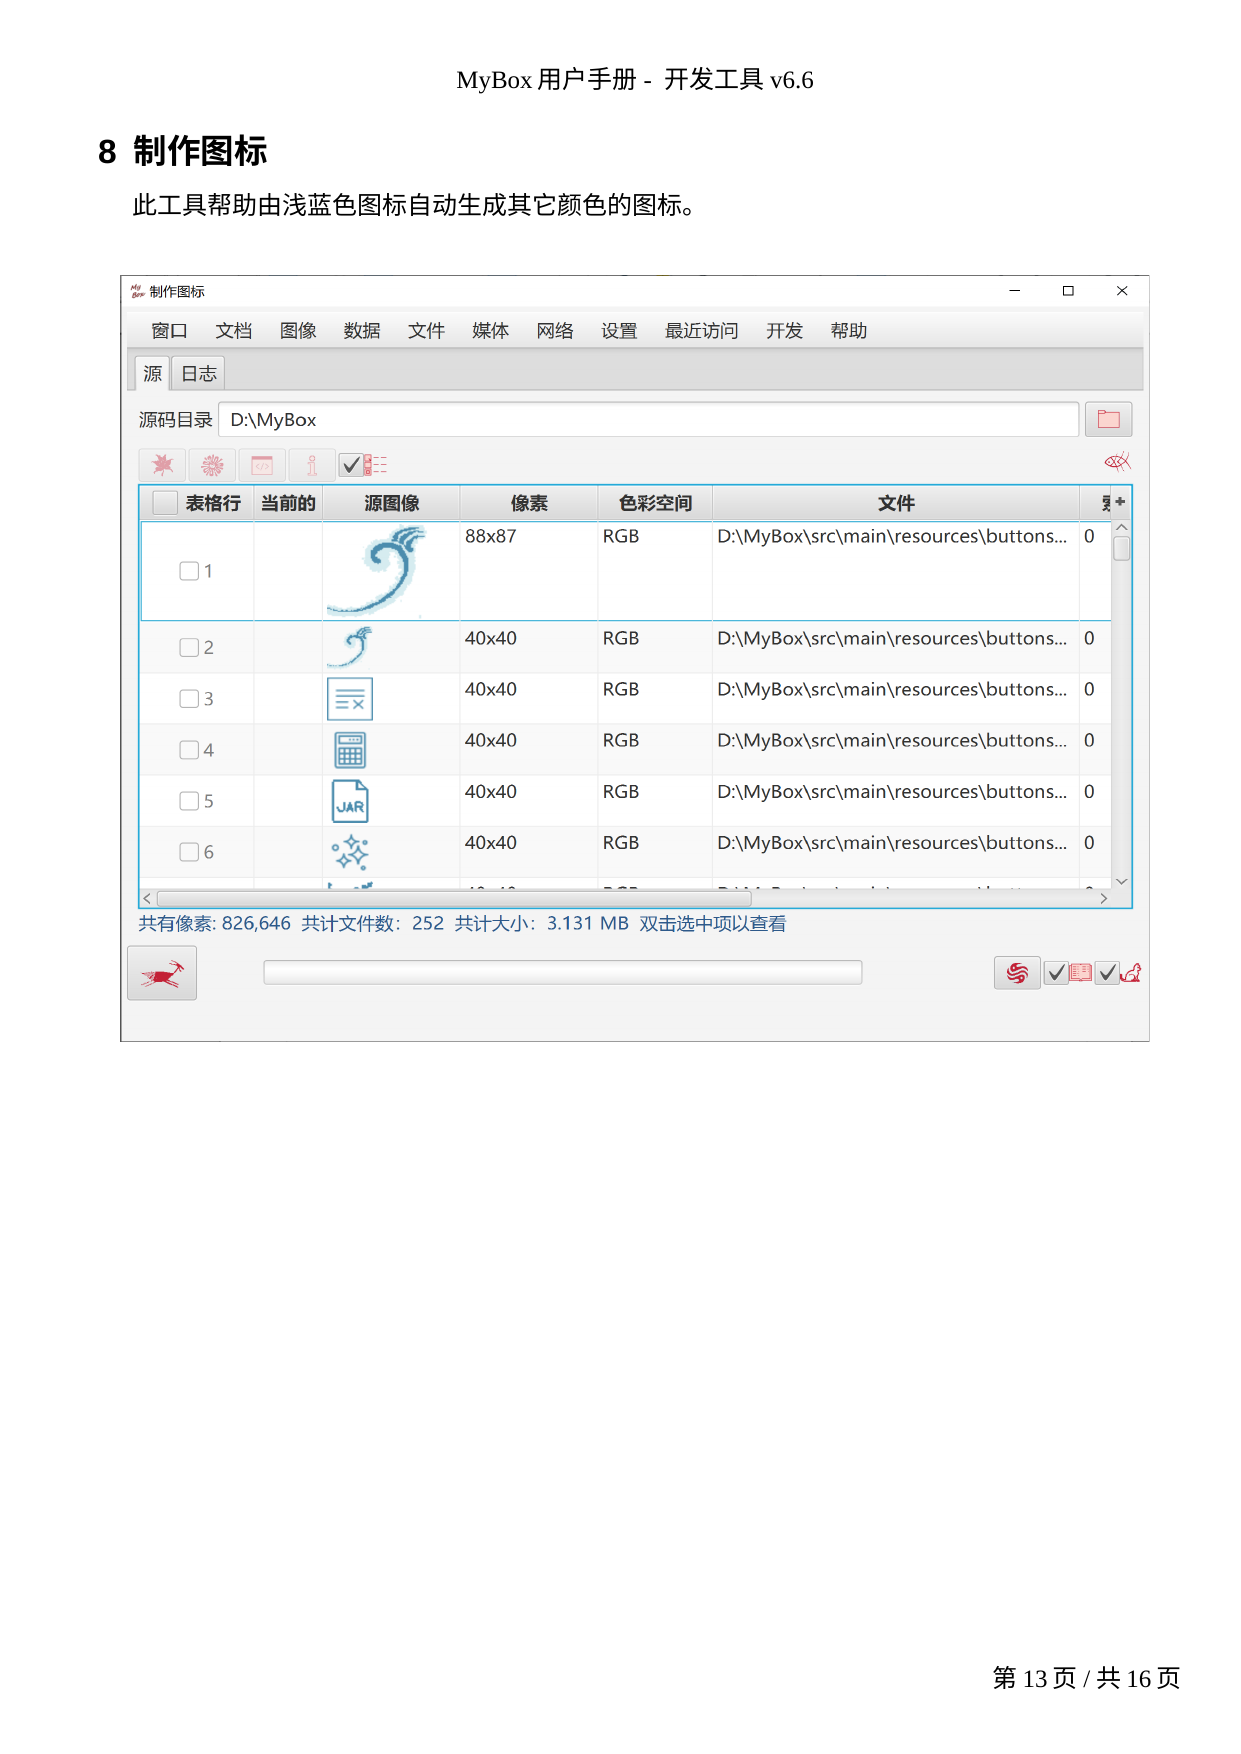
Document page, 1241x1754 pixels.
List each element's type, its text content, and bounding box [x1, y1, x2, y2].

picture [120, 275, 1150, 1042]
text 此工具帮助由浅蓝色图标自动生成其它颜色的图标。 [88, 186, 1181, 222]
subtitle 制作图标 [88, 125, 1181, 173]
